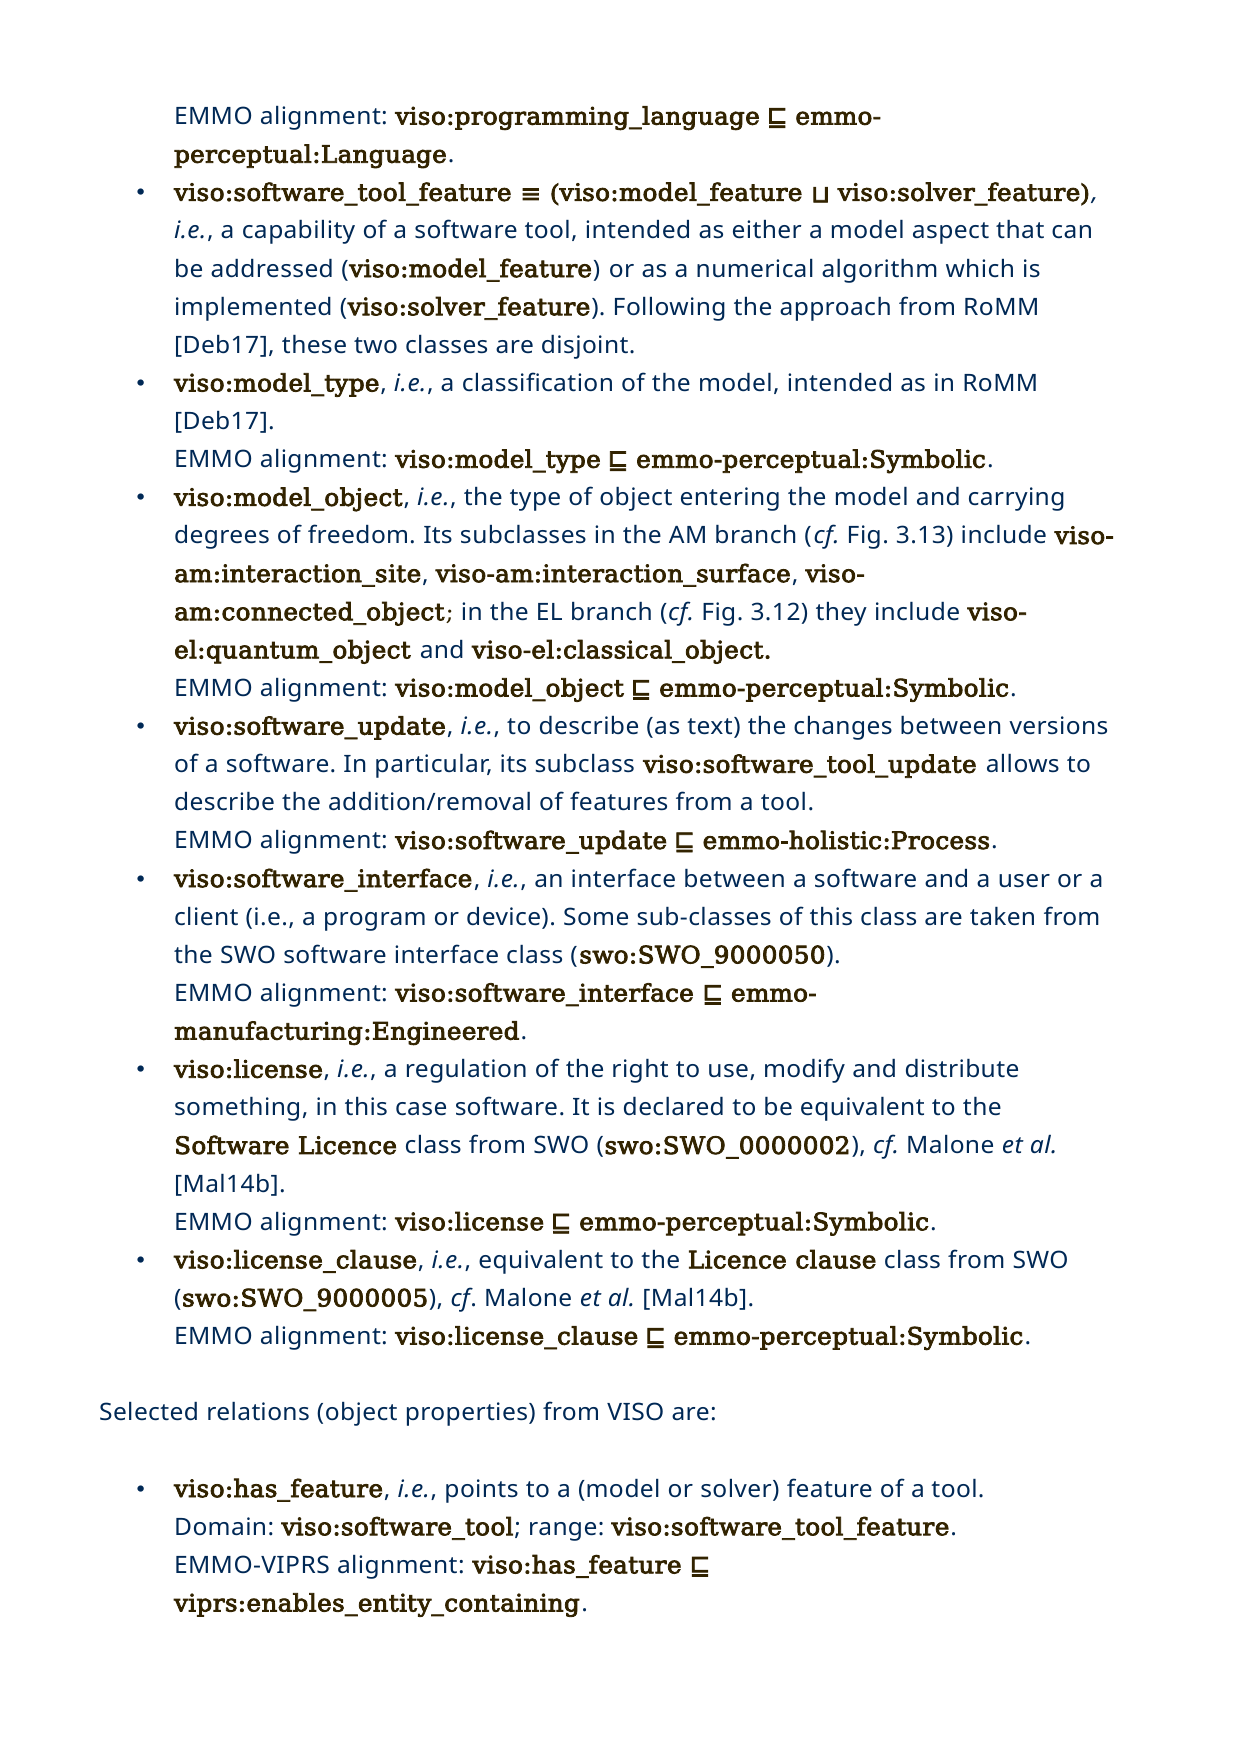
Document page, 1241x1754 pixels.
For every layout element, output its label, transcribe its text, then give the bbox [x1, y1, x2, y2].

list EMMO alignment: viso:model_type ⊑ emmo-perceptual:Symbolic. [136, 442, 1114, 475]
list EMMO alignment: viso:model_object ⊑ emmo-perceptual:Symbolic. [136, 671, 1114, 703]
list viso:software_interface, i.e., an interface between a software and a user or a client (i.e., a program or device). Some sub-classes of this class are taken from the SWO software interface class (swo:SWO_9000050). [136, 861, 1114, 970]
list viso:model_type, i.e., a classification of the model, intended as in RoMM [Deb17]. [136, 366, 1114, 437]
list viso:model_object, i.e., the type of object entering the model and carrying degrees of freedom. Its subclasses in the AM branch (cf. Fig. 3.13) include viso-am:interaction_site, viso-am:interaction_surface, viso-am:connected_object; in the EL branch (cf. Fig. 3.12) they include viso-el:quantum_object and viso-el:classical_object. [136, 480, 1114, 665]
list EMMO alignment: viso:license ⊑ emmo-perceptual:Symbolic. [136, 1204, 1114, 1237]
list Domain: viso:software_tool; range: viso:software_tool_feature. [136, 1509, 1114, 1542]
list EMMO-VIPRS alignment: viso:has_feature ⊑ viprs:enables_entity_containing. [136, 1548, 1114, 1618]
list EMMO alignment: viso:software_update ⊑ emmo-holistic:Process. [136, 823, 1114, 856]
list viso:software_update, i.e., to describe (as text) the changes between versions of a software. In particular, its subclass viso:software_tool_update allows to describe the addition/removal of features from a tool. [136, 709, 1114, 818]
list viso:license_clause, i.e., equivalent to the Licence clause class from SWO (swo:SWO_9000005), cf. Malone et al. [Mal14b]. [136, 1243, 1114, 1313]
list EMMO alignment: viso:software_interface ⊑ emmo-manufacturing:Engineered. [136, 976, 1114, 1047]
list EMMO alignment: viso:programming_language ⊑ emmo-perceptual:Language. [136, 99, 1114, 170]
list viso:license, i.e., a regulation of the right to use, modify and distribute something, in this case software. It is declared to be equivalent to the Software Licence class from SWO (swo:SWO_0000002), cf. Malone et al. [Mal14b]. [136, 1052, 1114, 1199]
text Selected relations (object properties) from VISO are: [99, 1395, 1114, 1428]
list EMMO alignment: viso:license_clause ⊑ emmo-perceptual:Symbolic. [136, 1319, 1114, 1352]
list viso:software_tool_feature ≡ (viso:model_feature ⊔ viso:solver_feature), i.e., a capability of a software tool, intended as either a model aspect that can be addressed (viso:model_feature) or as a numerical algorithm which is implemented (viso:solver_feature). Following the approach from RoMM [Deb17], these two classes are disjoint. [136, 175, 1114, 360]
list viso:has_feature, i.e., points to a (model or solver) feature of a tool. [136, 1471, 1114, 1504]
